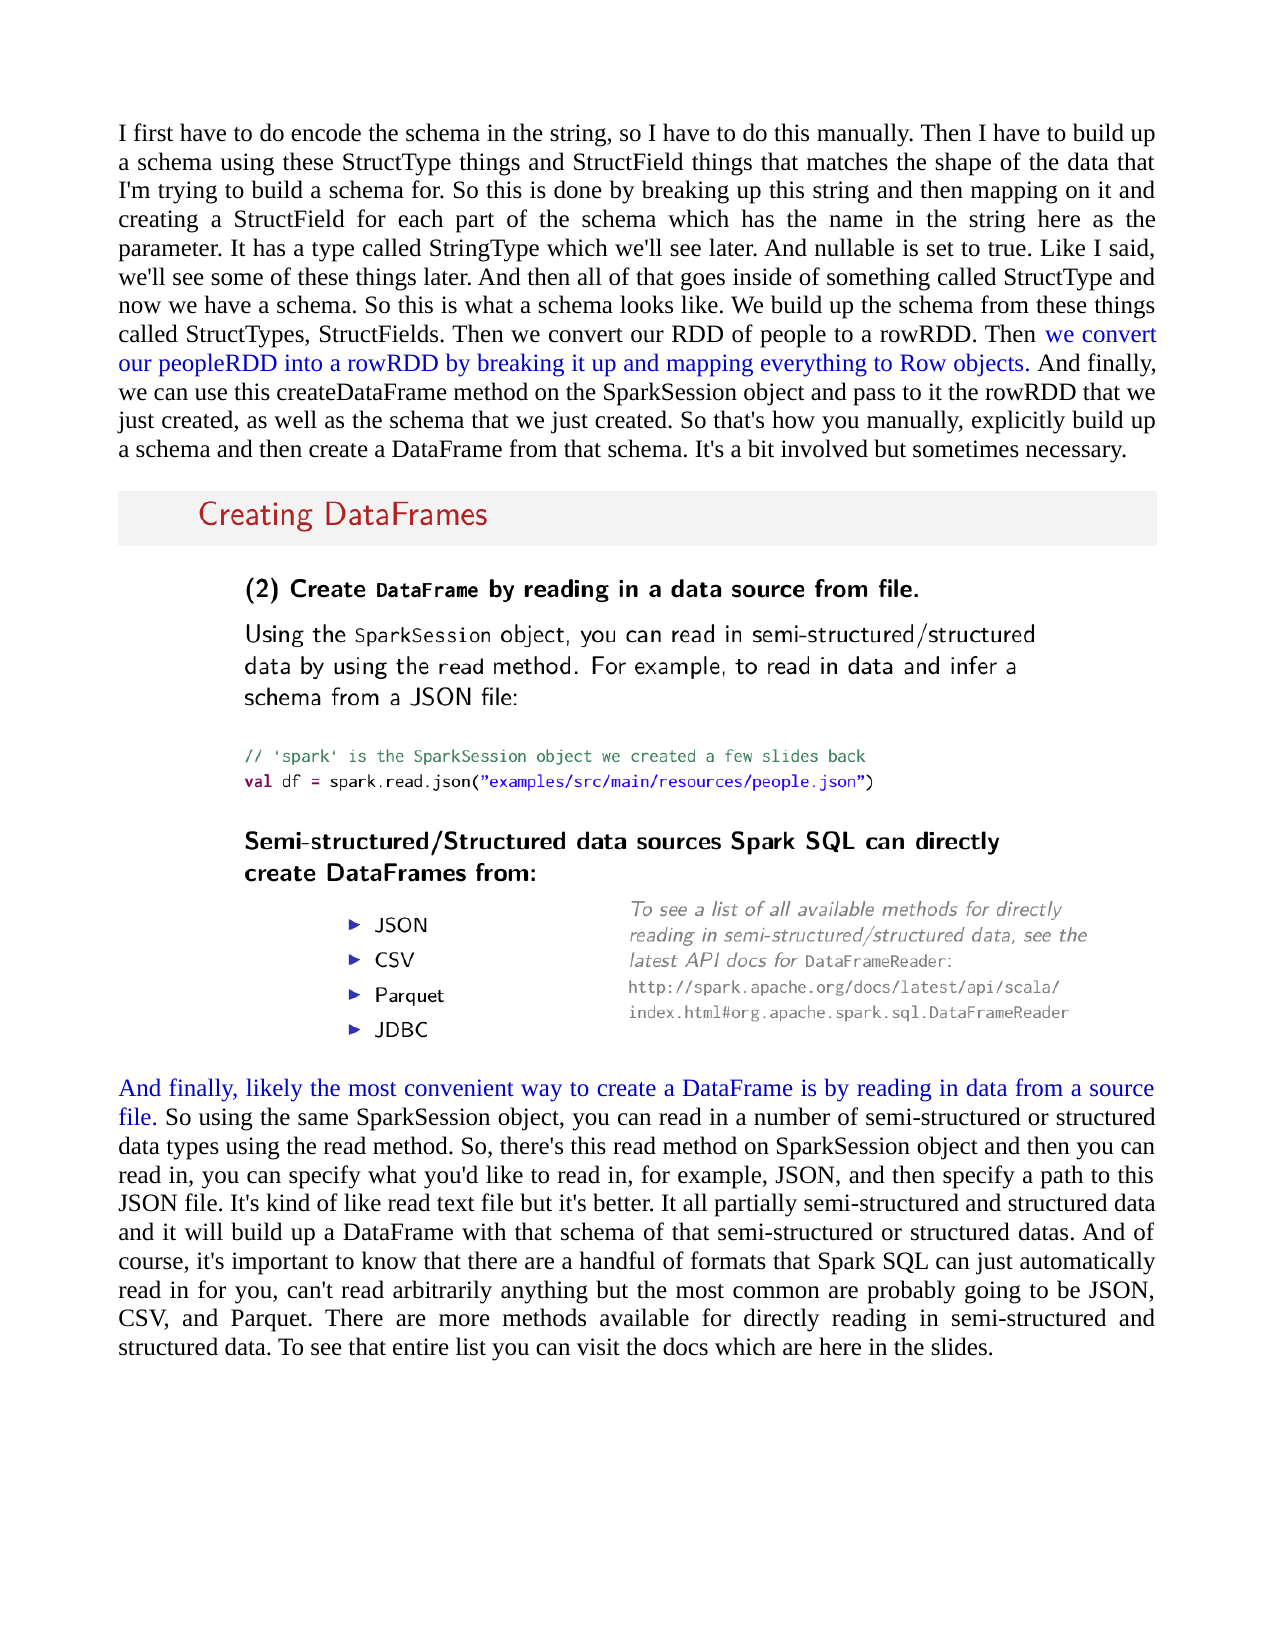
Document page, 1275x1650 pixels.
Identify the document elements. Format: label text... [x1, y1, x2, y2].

text And finally, likely the most convenient way to create a DataFrame is by reading in data from a source file. So using the same SparkSession object, you can read in a number of semi-structured or structured data types using the read method. So, there's this read method on SparkSession object and then you can read in, you can specify what you'd like to read in, for example, JSON, and then specify a path to this JSON file. It's kind of like read text file but it's better. It all partially semi-structured and structured data and it will build up a DataFrame with that schema of that semi-structured or structured datas. And of course, it's important to know that there are a handful of formats that Spark SQL can just automatically read in for you, can't read arbitrarily anything but the most common are probably going to be JSON, CSV, and Parquet. There are more methods available for directly reading in semi-structured and structured data. To see that entire list you can visit the docs which are here in the slides. [118, 1073, 1157, 1361]
picture [118, 491, 1157, 1045]
text I first have to do encode the schema in the string, so I have to do this manually. Then I have to build up a schema using these StructType things and StructField things that matches the shape of the data that I'm trying to build a schema for. So this is done by breaking up this string and then mapping on it and creating a StructField for each part of the schema which has the name in the string here as the parameter. It has a type called StringType which we'll see later. And nullable is set to true. Like I said, we'll see some of these things later. And then all of that goes inside of something called StructType and now we have a schema. So this is what a schema looks like. We build up the schema from these things called StructTypes, StructFields. Then we convert our RDD of people to a rowRDD. Then we convert our peopleRDD into a rowRDD by breaking it up and mapping everything to Row objects. And finally, we can use this createDataFrame method on the SparkSession object and pass to it the rowRDD that we just created, as well as the schema that we just created. So that's how you manually, explicitly build up a schema and then create a DataFrame from that schema. It's a bit involved but sometimes necessary. [118, 118, 1157, 463]
